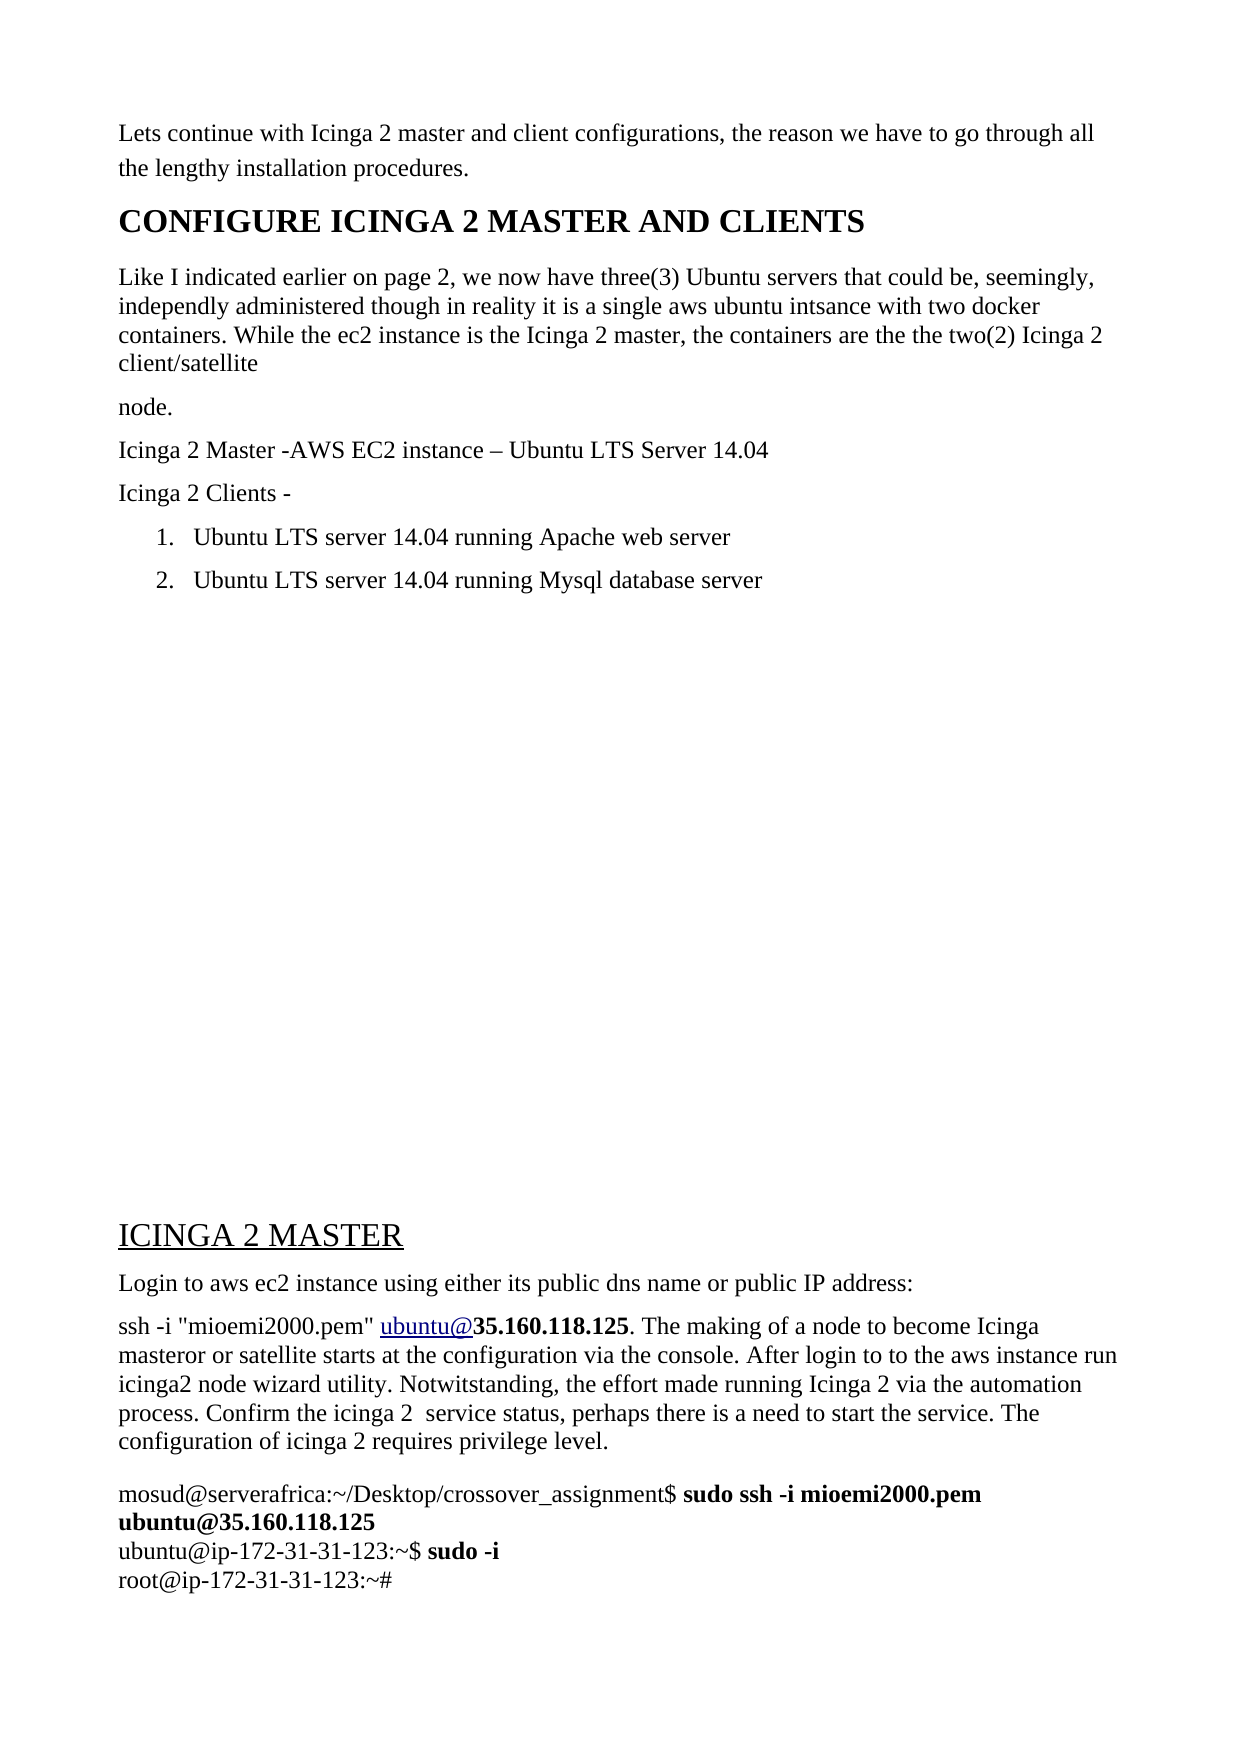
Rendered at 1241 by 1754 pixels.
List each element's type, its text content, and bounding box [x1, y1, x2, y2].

text CONFIGURE ICINGA 2 MASTER AND CLIENTS [118, 202, 1122, 240]
text Login to aws ec2 instance using either its public dns name or public IP address: [118, 1268, 1122, 1297]
list Ubuntu LTS server 14.04 running Mysql database server [156, 565, 1122, 594]
list Ubuntu LTS server 14.04 running Apache web server [156, 522, 1122, 551]
text Icinga 2 Master -AWS EC2 instance – Ubuntu LTS Server 14.04 [118, 435, 1122, 464]
text root@ip-172-31-31-123:~# [118, 1565, 1122, 1594]
text Lets continue with Icinga 2 master and client configurations, the reason we have to go through all the lengthy installation procedures. [118, 118, 1122, 181]
text Icinga 2 Clients - [118, 478, 1122, 507]
text ubuntu@ip-172-31-31-123:~$ sudo -i [118, 1536, 1122, 1565]
text Like I indicated earlier on page 2, we now have three(3) Ubuntu servers that could be, seemingly, independly administered though in reality it is a single aws ubuntu intsance with two docker containers. While the ec2 instance is the Icinga 2 master, the containers are the the two(2) Icinga 2 client/satellite [118, 262, 1122, 377]
text node. [118, 392, 1122, 421]
text ssh -i "mioemi2000.pem" ubuntu@35.160.118.125. The making of a node to become Icinga masteror or satellite starts at the configuration via the console. After login to to the aws instance run icinga2 node wizard utility. Notwitstanding, the effort made running Icinga 2 via the automation process. Confirm the icinga 2 service status, perhaps there is a need to start the service. The configuration of icinga 2 requires privilege level. [118, 1311, 1122, 1455]
text ICINGA 2 MASTER [118, 1215, 1122, 1253]
text mosud@serverafrica:~/Desktop/crossover_assignment$ sudo ssh -i mioemi2000.pem ubuntu@35.160.118.125 [118, 1479, 1122, 1536]
